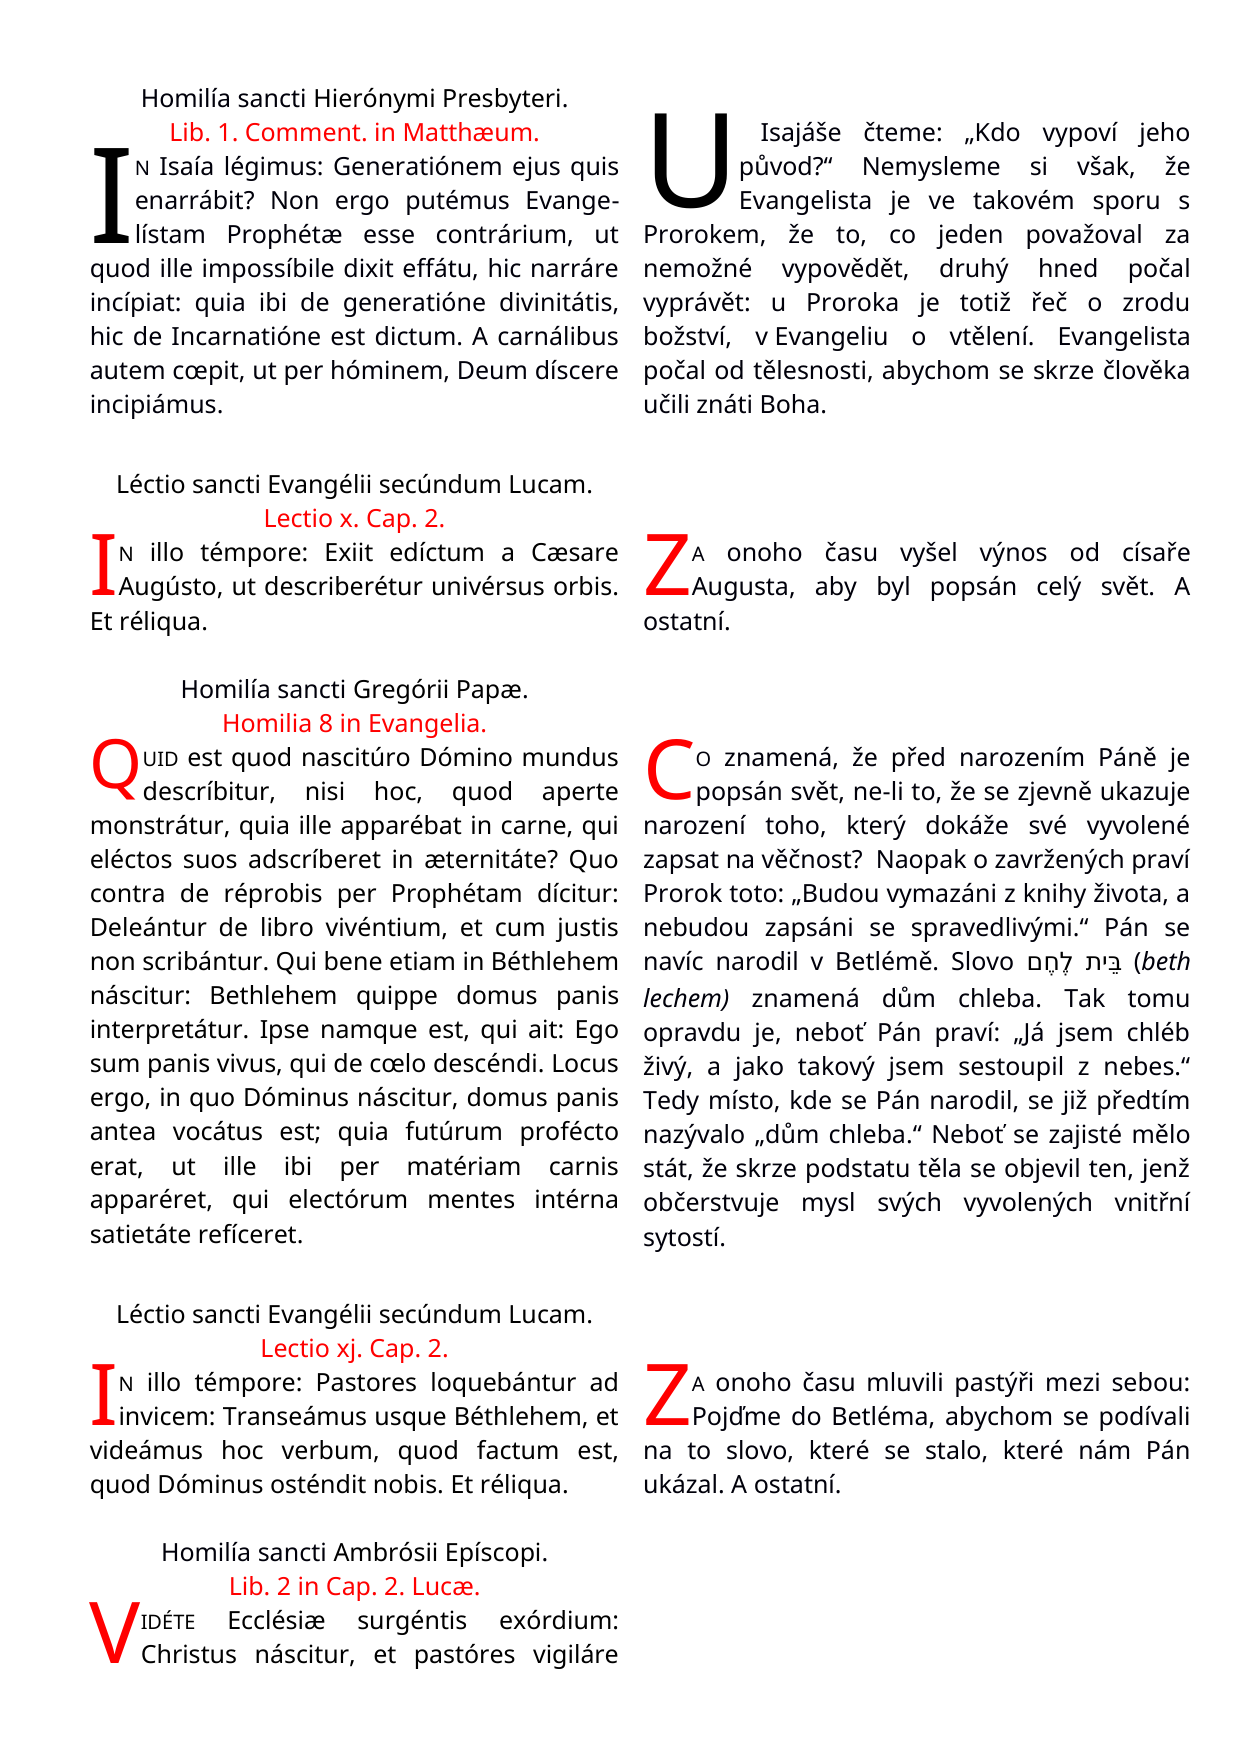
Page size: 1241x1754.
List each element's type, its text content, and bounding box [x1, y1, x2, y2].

table_cell In III. Nocturno Léctio sancti Evangélii secúndum Matthæum. Lectio ix. Cap. 1. Liber generatiónis Iesu Christi, fílii David, fílii Abraham. Et réliqua. Homilía sancti Hierónymi Presbyteri. Lib. 1. Comment. in Matthæum. In Isaía légimus: Generatiónem ejus quis enarrábit? Non ergo putémus Evange­lístam Prophétæ esse contrárium, ut quod ille impossíbile dixit effátu, hic narráre incípiat: quia ibi de generatióne divinitátis, hic de Incarnatióne est dictum. A carnálibus autem cœpit, ut per hóminem, Deum díscere incipiámus. [78, 74, 631, 461]
table_cell Léctio sancti Evangélii secúndum Lucam. Lectio xj. Cap. 2. In illo témpore: Pastores loquebántur ad invicem: Transeámus usque Béthlehem, et videámus hoc verbum, quod factum est, quod Dóminus osténdit nobis. Et réliqua. Homilía sancti Ambrósii Epíscopi. Lib. 2 in Cap. 2. Lucæ. Vidéte Ecclésiæ surgéntis exórdium: Christus náscitur, et pastóres vigiláre [78, 1290, 631, 1677]
table_cell Rodokmen Ježíše Krista, syna Davidova, syna Abrahámova. A ostatní. U Isajáše čteme: „Kdo vypoví jeho původ?“ Nemysleme si však, že Evangelista je ve takovém sporu s Prorokem, že to, co jeden považoval za nemožné vypovědět, druhý hned počal vyprávět: u Proroka je totiž řeč o zrodu božství, v Evangeliu o vtělení. Evangelista počal od tělesnosti, abychom se skrze člověka učili znáti Boha. [631, 74, 1203, 461]
table_cell Za onoho času vyšel výnos od císaře Augusta, aby byl popsán celý svět. A ostatní. Co znamená, že před narozením Páně je popsán svět, ne-li to, že se zjevně ukazuje narození toho, který dokáže své vyvolené zapsat na věčnost? Naopak o zavržených praví Prorok toto: „Budou vymazáni z knihy života, a nebudou zapsáni se spravedlivými.“ Pán se navíc narodil v Betlémě. Slovo בֵּית לֶחֶם (beth lechem) znamená dům chleba. Tak tomu opravdu je, neboť Pán praví: „Já jsem chléb živý, a jako takový jsem sestoupil z nebes.“ Tedy místo, kde se Pán narodil, se již předtím nazývalo „dům chleba.“ Neboť se zajisté mělo stát, že skrze podstatu těla se objevil ten, jenž občerstvuje mysl svých vyvolených vnitřní sytostí. [631, 461, 1203, 1290]
table_cell Za onoho času mluvili pastýři mezi sebou: Pojďme do Betléma, abychom se podívali na to slovo, které se stalo, které nám Pán ukázal. A ostatní. [631, 1290, 1203, 1677]
table_cell Léctio sancti Evangélii secúndum Lucam. Lectio x. Cap. 2. In illo témpore: Exiit edíctum a Cæsare Augústo, ut describerétur univérsus orbis. Et réliqua. Homilía sancti Gregórii Papæ. Homilia 8 in Evangelia. Quid est quod nascitúro Dómino mundus descríbitur, nisi hoc, quod aperte monstrátur, quia ille apparébat in carne, qui eléctos suos adscríberet in æternitáte? Quo contra de réprobis per Prophétam dícitur: Deleántur de libro vivéntium, et cum justis non scribántur. Qui bene etiam in Béthlehem náscitur: Bethlehem quippe domus panis interpretátur. Ipse namque est, qui ait: Ego sum panis vivus, qui de cœlo descéndi. Locus ergo, in quo Dóminus náscitur, domus panis antea vocátus est; quia futúrum profécto erat, ut ille ibi per matériam carnis apparéret, qui electórum mentes intérna satietáte refíceret. [78, 461, 631, 1290]
